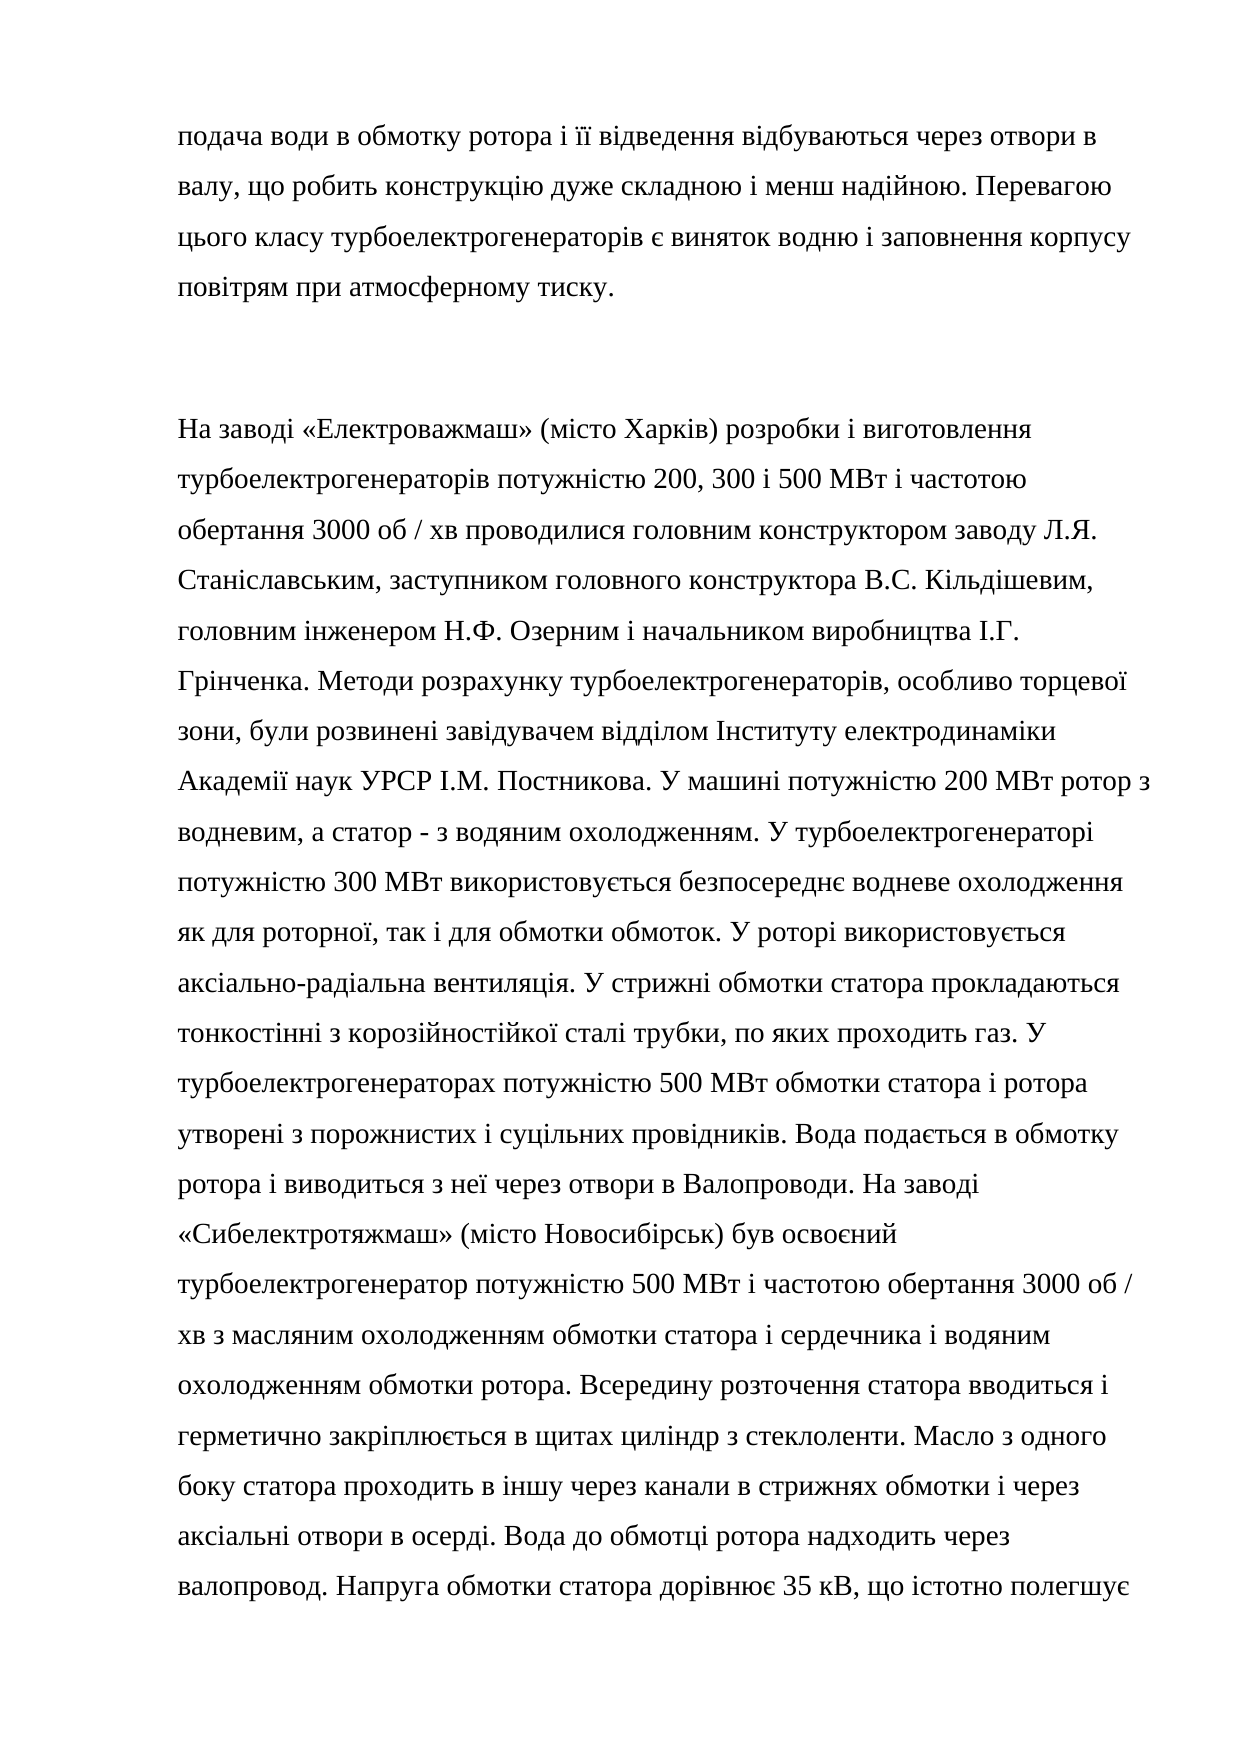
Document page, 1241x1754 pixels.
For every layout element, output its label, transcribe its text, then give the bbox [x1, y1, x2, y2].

text На заводі «Електроважмаш» (місто Харків) розробки і виготовлення турбоелектрогенераторів потужністю 200, 300 і 500 МВт і частотою обертання 3000 об / хв проводилися головним конструктором заводу Л.Я. Станіславським, заступником головного конструктора B.C. Кільдішевим, головним інженером Н.Ф. Озерним і начальником виробництва І.Г. Грінченка. Методи розрахунку турбоелектрогенераторів, особливо торцевої зони, були розвинені завідувачем відділом Інституту електродинаміки Академії наук УРСР І.М. Постникова. У машині потужністю 200 МВт ротор з водневим, а статор - з водяним охолодженням. У турбоелектрогенераторі потужністю 300 МВт використовується безпосереднє водневе охолодження як для роторної, так і для обмотки обмоток. У роторі використовується аксіально-радіальна вентиляція. У стрижні обмотки статора прокладаються тонкостінні з корозійностійкої сталі трубки, по яких проходить газ. У турбоелектрогенераторах потужністю 500 МВт обмотки статора і ротора утворені з порожнистих і суцільних провідників. Вода подається в обмотку ротора і виводиться з неї через отвори в Валопроводи. На заводі «Сибелектротяжмаш» (місто Новосибірськ) був освоєний турбоелектрогенератор потужністю 500 МВт і частотою обертання 3000 об / хв з масляним охолодженням обмотки статора і сердечника і водяним охолодженням обмотки ротора. Всередину розточення статора вводиться і герметично закріплюється в щитах циліндр з стеклоленти. Масло з одного боку статора проходить в іншу через канали в стрижнях обмотки і через аксіальні отвори в осерді. Вода до обмотці ротора надходить через валопровод. Напруга обмотки статора дорівнює 35 кВ, що істотно полегшує [177, 411, 1152, 1602]
text подача води в обмотку ротора і її відведення відбуваються через отвори в валу, що робить конструкцію дуже складною і менш надійною. Перевагою цього класу турбоелектрогенераторів є виняток водню і заповнення корпусу повітрям при атмосферному тиску. [177, 118, 1152, 303]
